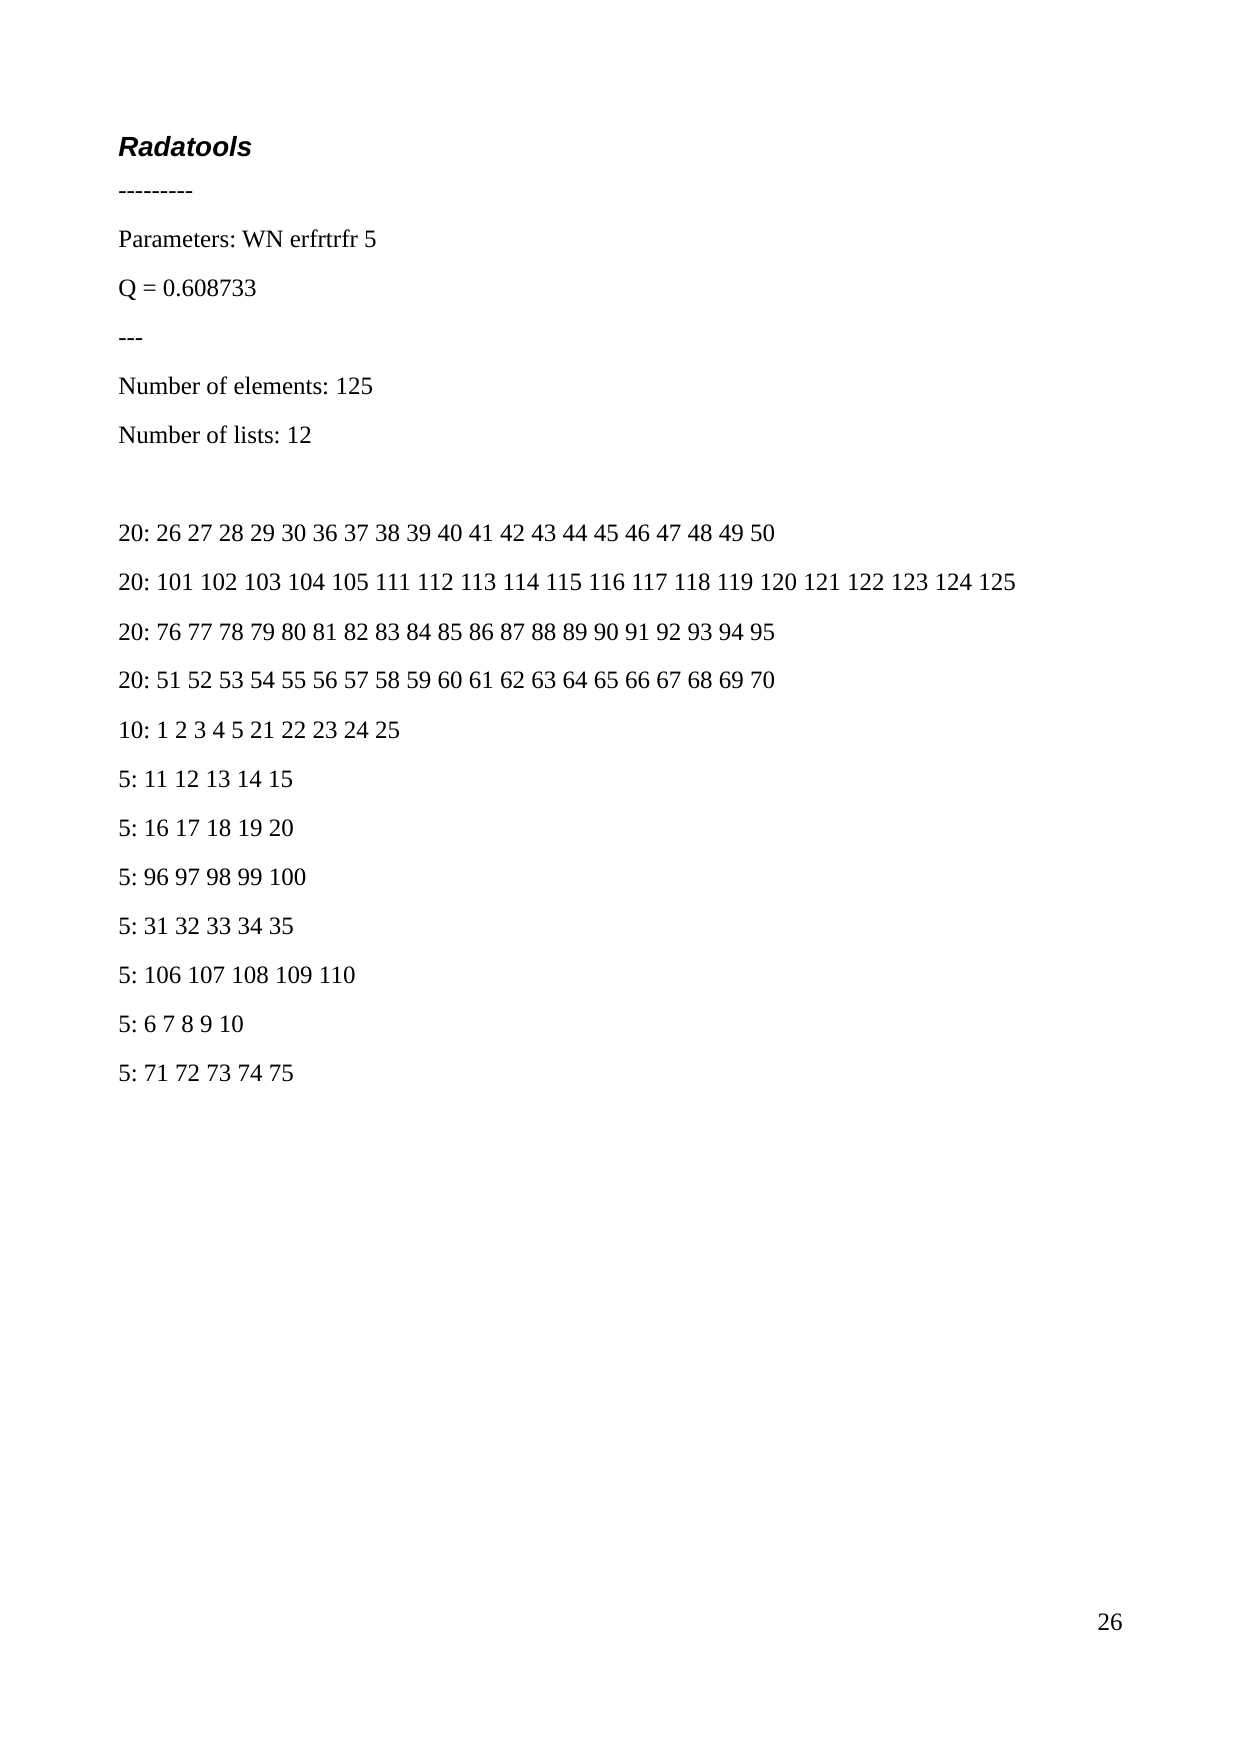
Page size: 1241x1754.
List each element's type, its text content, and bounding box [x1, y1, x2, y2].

text 5: 16 17 18 19 20 [118, 813, 1122, 842]
text Number of elements: 125 [118, 371, 1122, 400]
text 5: 96 97 98 99 100 [118, 862, 1122, 891]
text Q = 0.608733 [118, 273, 1122, 302]
text Number of lists: 12 [118, 420, 1122, 449]
text 20: 101 102 103 104 105 111 112 113 114 115 116 117 118 119 120 121 122 123 124 125 [118, 567, 1122, 596]
text --------- [118, 175, 1122, 204]
text Parameters: WN erfrtrfr 5 [118, 224, 1122, 253]
text 10: 1 2 3 4 5 21 22 23 24 25 [118, 715, 1122, 743]
text --- [118, 322, 1122, 351]
text 5: 71 72 73 74 75 [118, 1058, 1122, 1087]
text 5: 106 107 108 109 110 [118, 960, 1122, 989]
text 20: 26 27 28 29 30 36 37 38 39 40 41 42 43 44 45 46 47 48 49 50 [118, 518, 1122, 547]
text 5: 31 32 33 34 35 [118, 911, 1122, 940]
text 5: 11 12 13 14 15 [118, 764, 1122, 792]
text 5: 6 7 8 9 10 [118, 1009, 1122, 1038]
text 20: 51 52 53 54 55 56 57 58 59 60 61 62 63 64 65 66 67 68 69 70 [118, 666, 1122, 694]
subtitle Radatools [118, 131, 1122, 162]
text 20: 76 77 78 79 80 81 82 83 84 85 86 87 88 89 90 91 92 93 94 95 [118, 617, 1122, 645]
